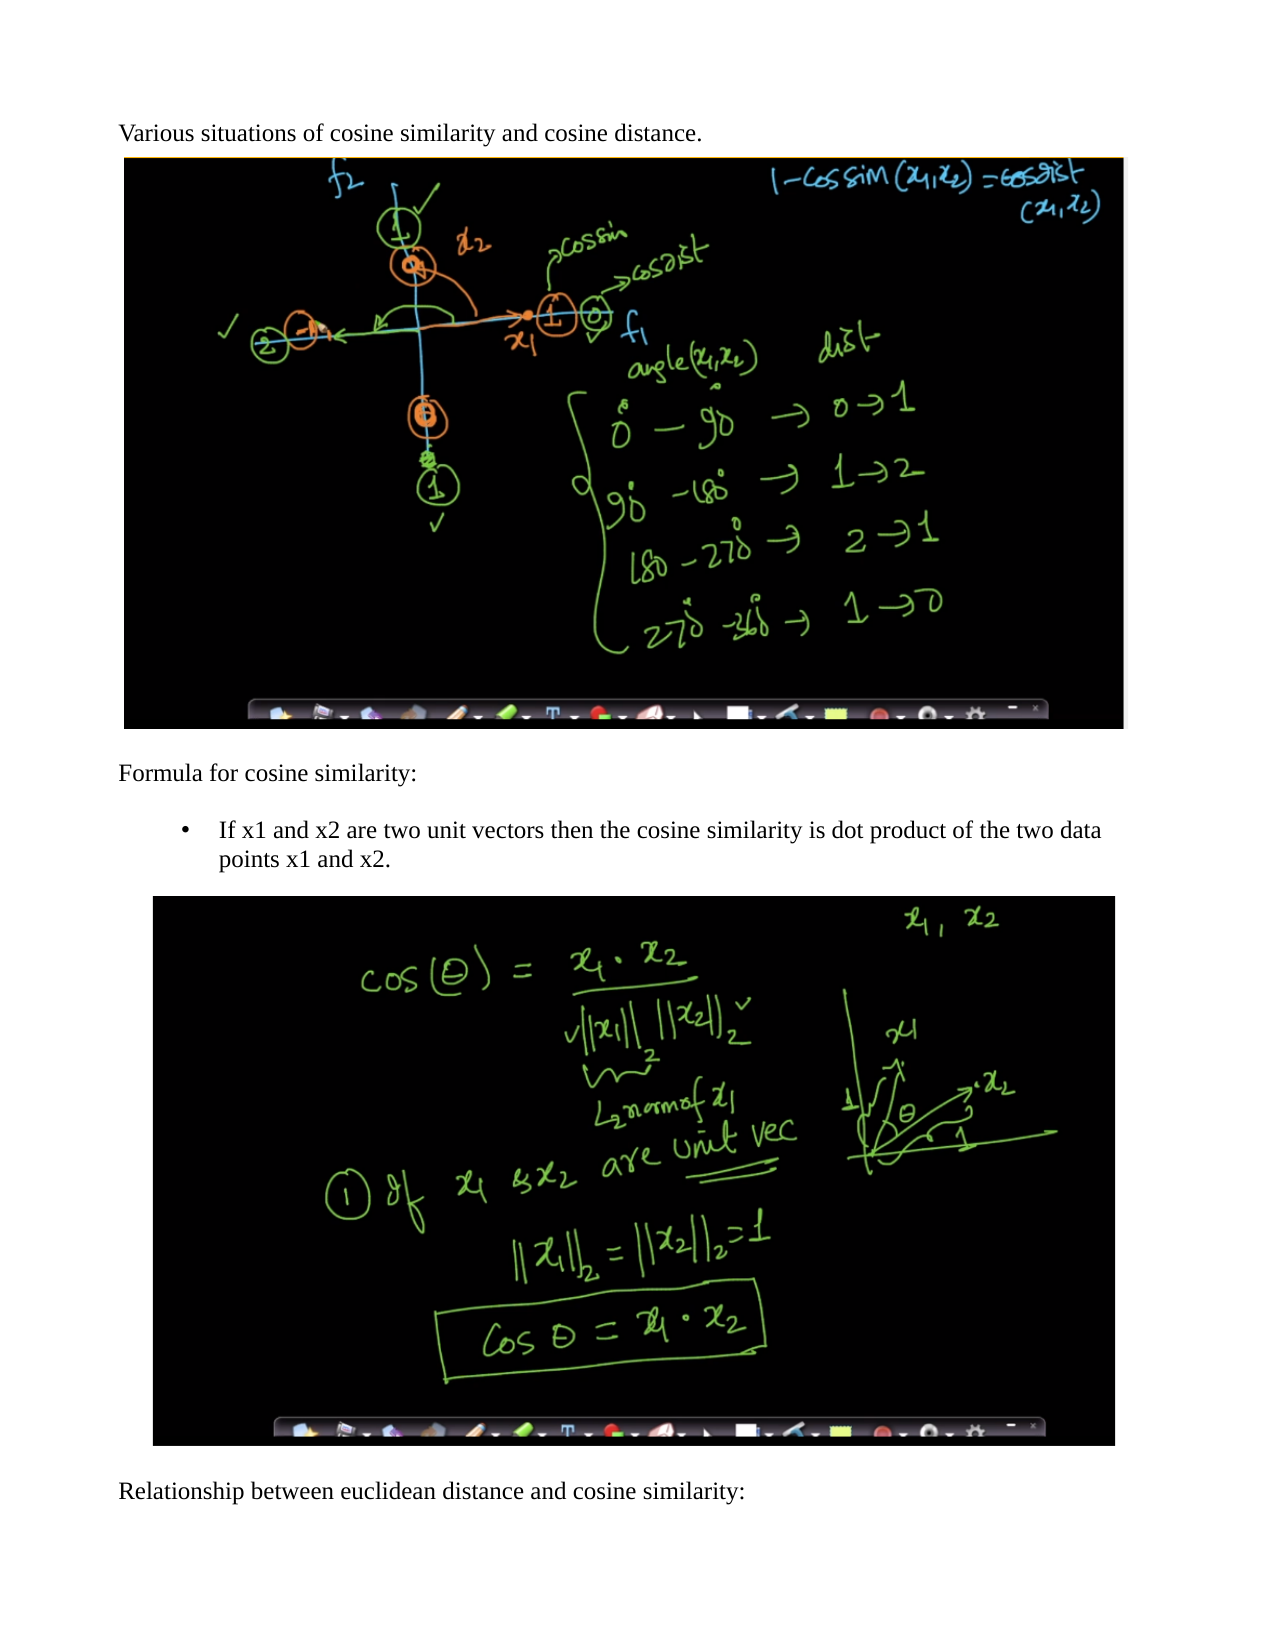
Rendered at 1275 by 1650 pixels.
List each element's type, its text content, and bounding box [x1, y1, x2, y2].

text Various situations of cosine similarity and cosine distance. [118, 118, 1157, 147]
picture [152, 896, 1116, 1447]
text Formula for cosine similarity: [118, 758, 1157, 787]
list If x1 and x2 are two unit vectors then the cosine similarity is dot product of the two data points x1 and x2. [181, 815, 1157, 873]
picture [124, 157, 1129, 729]
text Relationship between euclidean distance and cosine similarity: [118, 1476, 1157, 1504]
